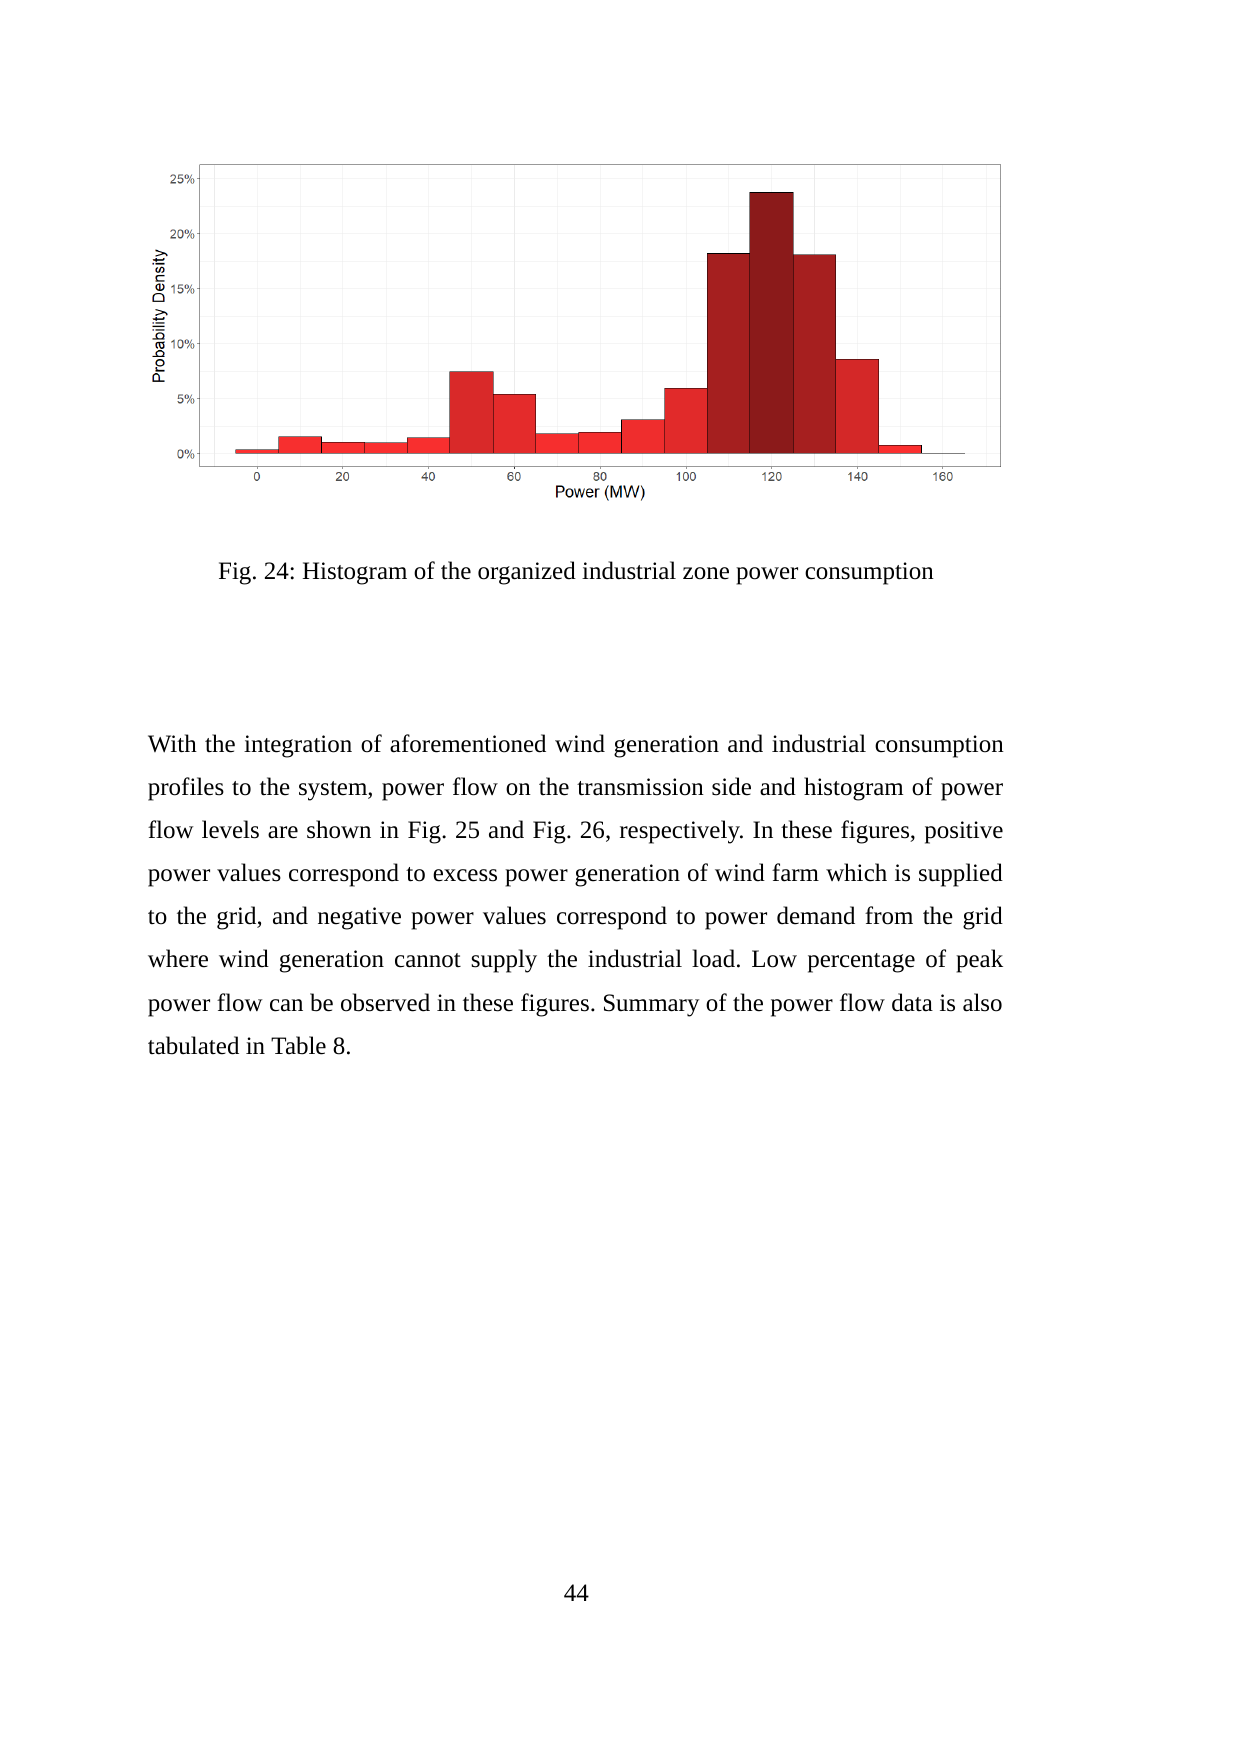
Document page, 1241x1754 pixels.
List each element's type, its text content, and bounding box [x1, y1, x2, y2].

text Fig. 24: Histogram of the organized industrial zone power consumption [148, 556, 1004, 585]
picture [147, 160, 1005, 503]
text With the integration of aforementioned wind generation and industrial consumption profiles to the system, power flow on the transmission side and histogram of power flow levels are shown in Fig. 25 and Fig. 26, respectively. In these figures, positive power values correspond to excess power generation of wind farm which is supplied to the grid, and negative power values correspond to power demand from the grid where wind generation cannot supply the industrial load. Low percentage of peak power flow can be observed in these figures. Summary of the power flow data is also tabulated in Table 8. [148, 729, 1004, 1059]
